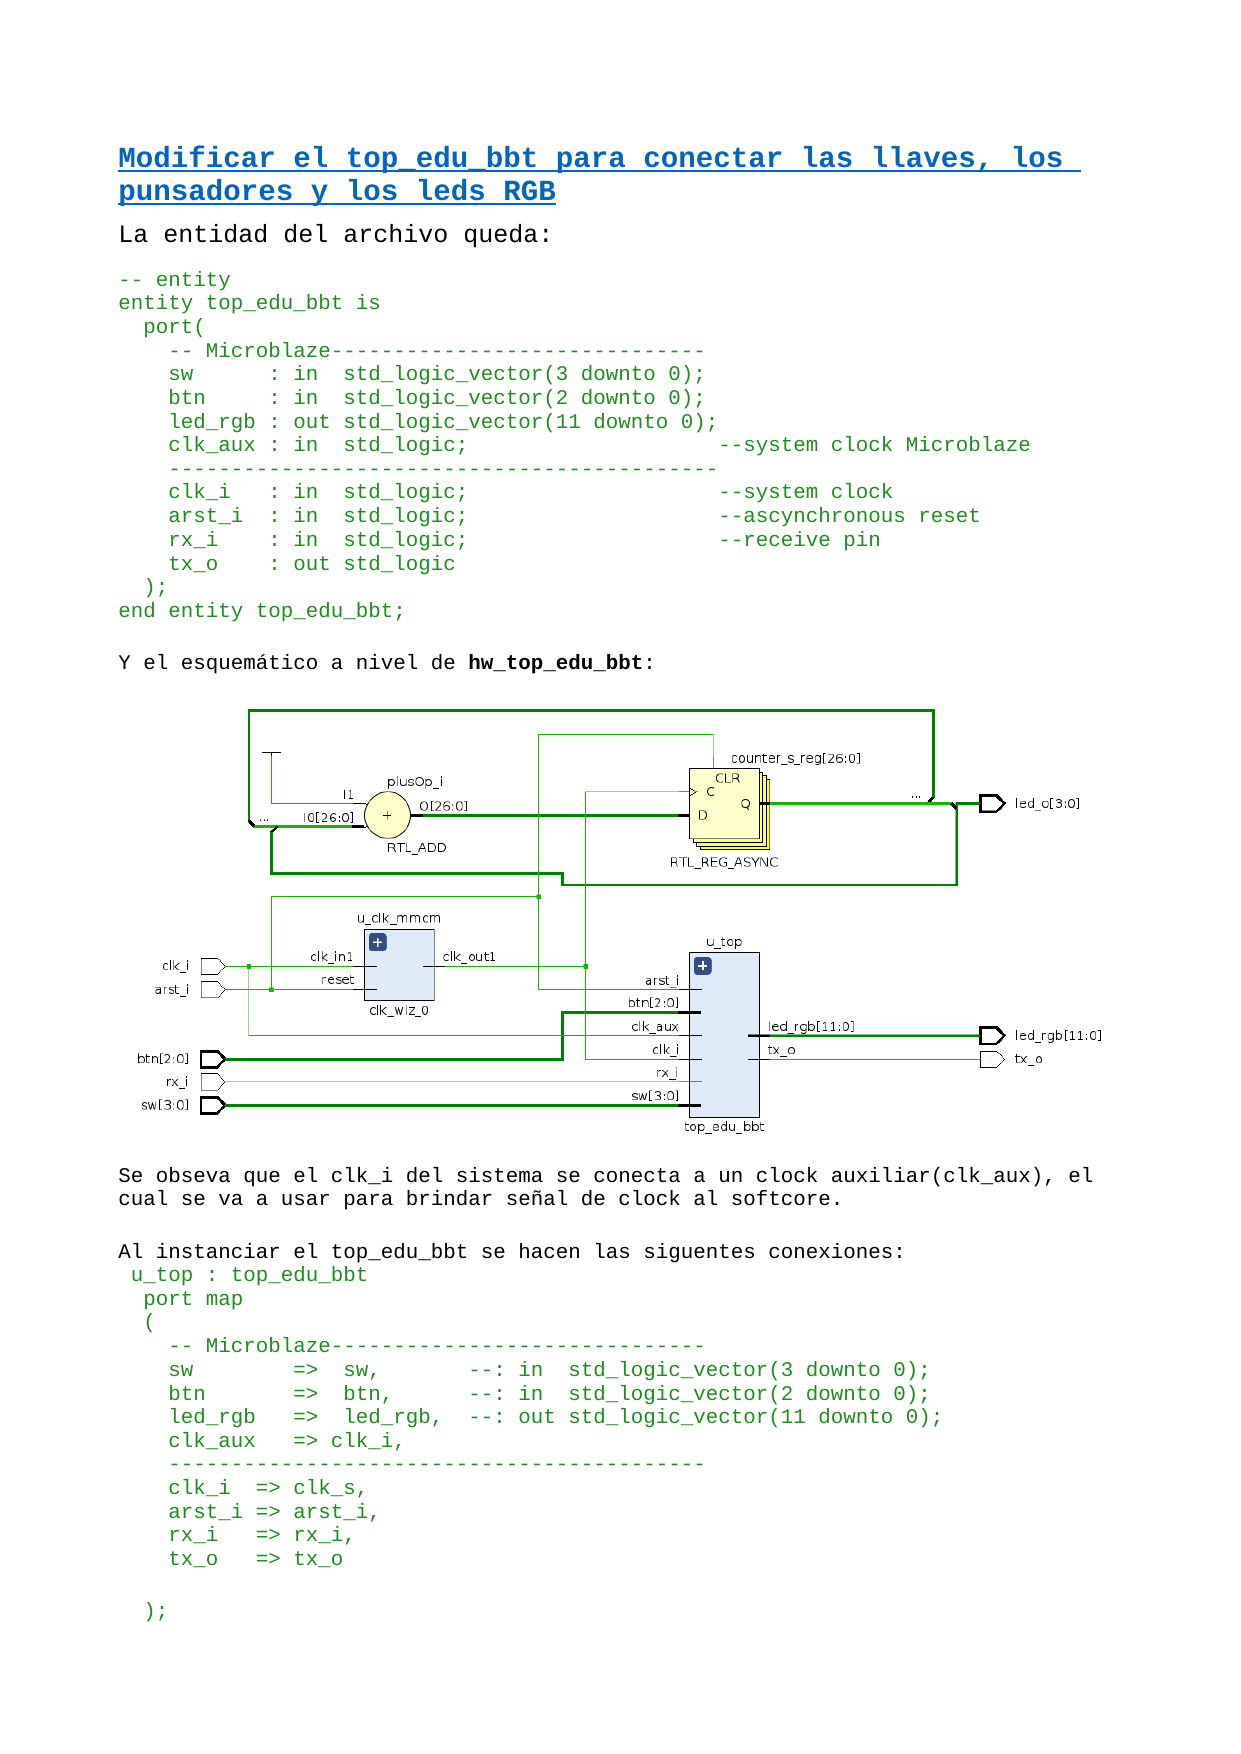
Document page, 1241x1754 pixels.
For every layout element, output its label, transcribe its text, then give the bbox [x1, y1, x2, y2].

text entity top_edu_bbt is [118, 292, 1122, 316]
text rx_i : in std_logic; --receive pin [118, 529, 1122, 552]
text led_rgb : out std_logic_vector(11 downto 0); [118, 411, 1122, 434]
text arst_i => arst_i, [118, 1501, 1122, 1524]
text clk_aux => clk_i, [118, 1430, 1122, 1453]
text -- Microblaze------------------------------ [118, 340, 1122, 363]
text port map [118, 1288, 1122, 1312]
text ); [118, 576, 1122, 600]
text Y el esquemático a nivel de hw_top_edu_bbt: [118, 652, 1122, 676]
text La entidad del archivo queda: [118, 222, 1122, 250]
text -- Microblaze------------------------------ [118, 1335, 1122, 1359]
text clk_aux : in std_logic; --system clock Microblaze [118, 434, 1122, 458]
text ( [118, 1312, 1122, 1335]
text port( [118, 316, 1122, 340]
text clk_i : in std_logic; --system clock [118, 482, 1122, 505]
text Se obseva que el clk_i del sistema se conecta a un clock auxiliar(clk_aux), el cual se va a usar para brindar señal de clock al softcore. [118, 1165, 1122, 1212]
picture [118, 680, 1123, 1165]
text end entity top_edu_bbt; [118, 600, 1122, 623]
text sw : in std_logic_vector(3 downto 0); [118, 363, 1122, 387]
text led_rgb => led_rgb, --: out std_logic_vector(11 downto 0); [118, 1406, 1122, 1430]
text ); [118, 1600, 1122, 1624]
text Al instanciar el top_edu_bbt se hacen las siguentes conexiones: [118, 1241, 1122, 1264]
text ------------------------------------------- [118, 1453, 1122, 1477]
text tx_o => tx_o [118, 1548, 1122, 1572]
text -- entity [118, 269, 1122, 292]
subtitle Modificar el top_edu_bbt para conectar las llaves, los punsadores y los leds RGB [118, 143, 1122, 209]
text u_top : top_edu_bbt [118, 1264, 1122, 1288]
text [118, 676, 1122, 680]
text btn => btn, --: in std_logic_vector(2 downto 0); [118, 1382, 1122, 1406]
text clk_i => clk_s, [118, 1477, 1122, 1501]
text rx_i => rx_i, [118, 1524, 1122, 1548]
text tx_o : out std_logic [118, 552, 1122, 576]
text arst_i : in std_logic; --ascynchronous reset [118, 505, 1122, 529]
text sw => sw, --: in std_logic_vector(3 downto 0); [118, 1359, 1122, 1382]
text -------------------------------------------- [118, 458, 1122, 482]
text btn : in std_logic_vector(2 downto 0); [118, 387, 1122, 411]
